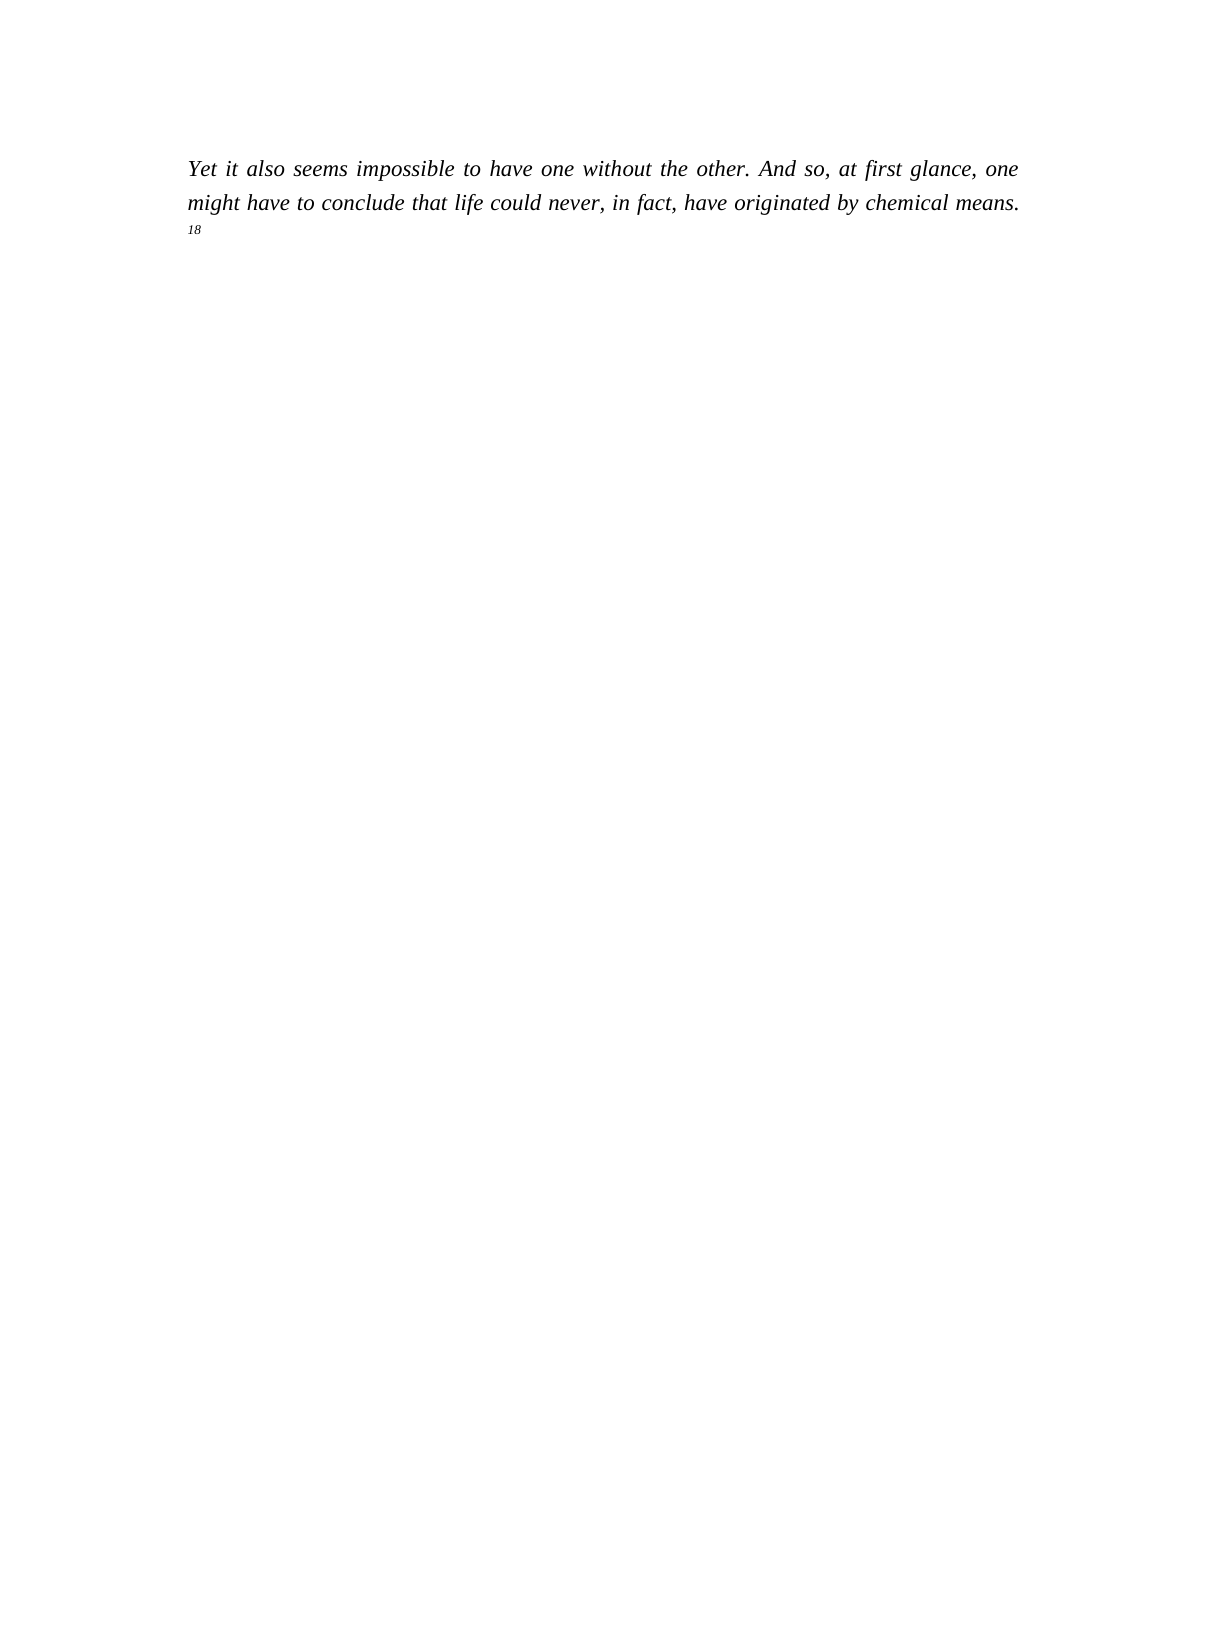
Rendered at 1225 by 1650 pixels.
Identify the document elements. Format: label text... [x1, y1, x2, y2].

text Yet it al­so seems im­pos­si­ble to have one with­out the oth­er. And so, at first glance, one might have to con­clude that life could nev­er, in fact, have orig­i­nat­ed by chem­i­cal means. 18 [187, 150, 1020, 250]
